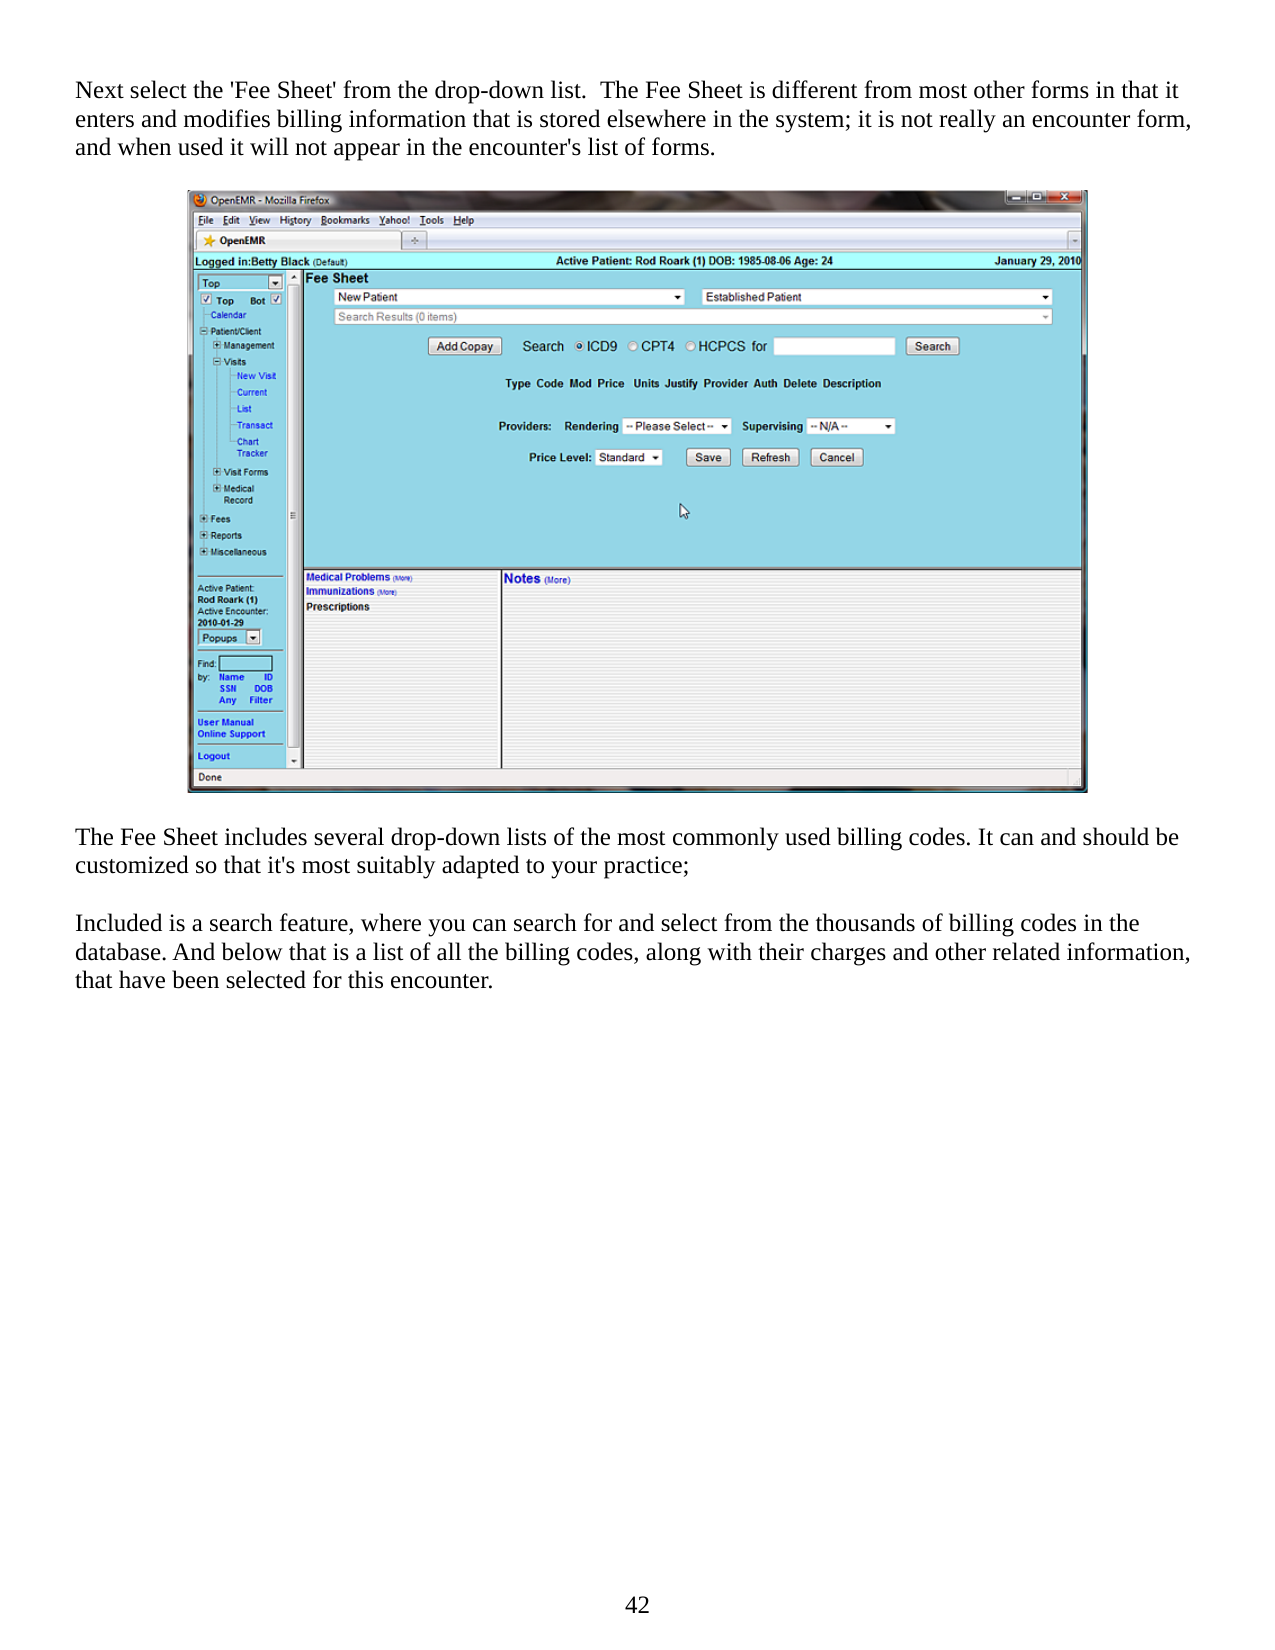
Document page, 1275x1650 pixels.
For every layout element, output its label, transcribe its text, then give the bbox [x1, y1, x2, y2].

picture [187, 190, 1088, 793]
text Included is a search feature, where you can search for and select from the thousands of billing codes in the database. And below that is a list of all the billing codes, along with their charges and other related information, that have been selected for this encounter. [75, 908, 1200, 994]
text The Fee Sheet includes several drop-down lists of the most commonly used billing codes. It can and should be customized so that it's most suitably adapted to your practice; [75, 822, 1200, 879]
text Next select the 'Fee Sheet' from the drop-down list. The Fee Sheet is different from most other forms in that it enters and modifies billing information that is stored elsewhere in the system; it is not really an encounter form, and when used it will not appear in the encounter's list of forms. [75, 75, 1200, 161]
